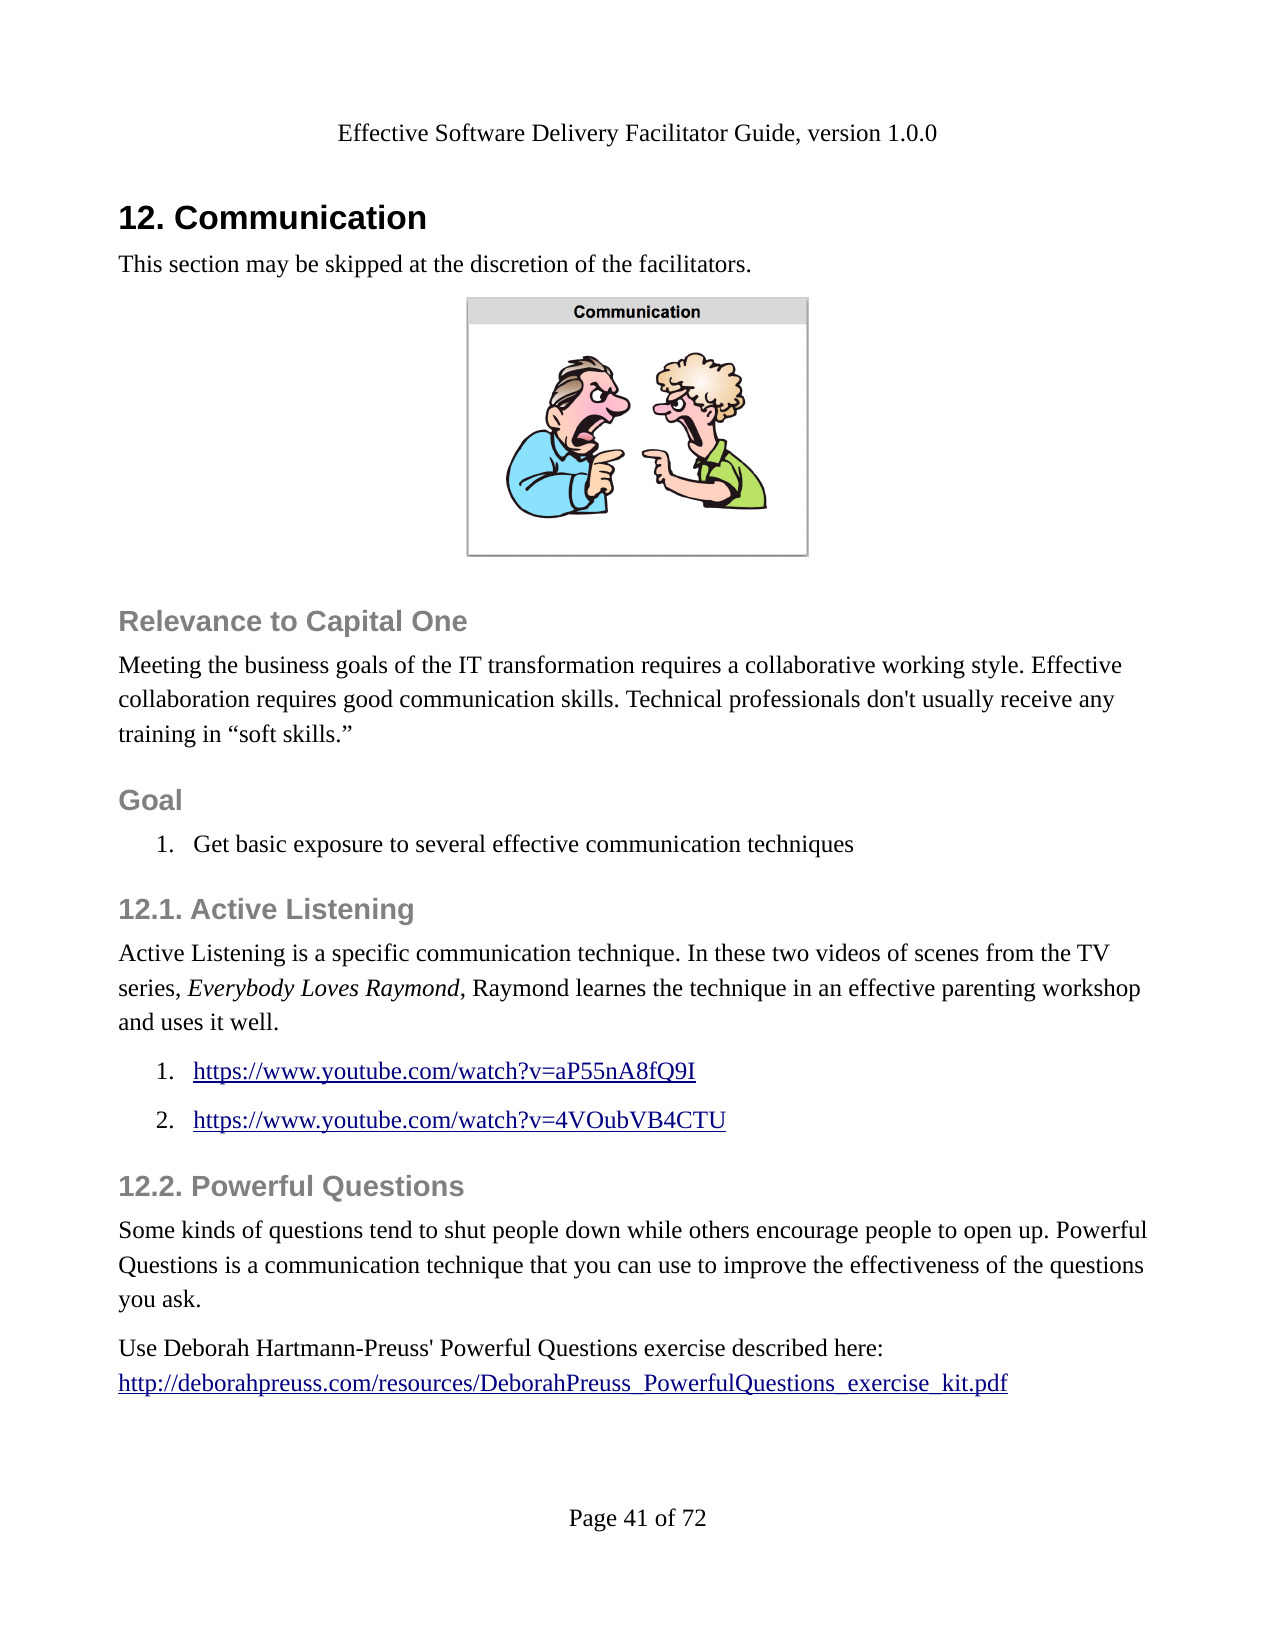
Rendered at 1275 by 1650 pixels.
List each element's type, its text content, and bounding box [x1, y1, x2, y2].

text This section may be skipped at the discretion of the facilitators. [118, 249, 1157, 278]
text Some kinds of questions tend to shut people down while others encourage people to open up. Powerful Questions is a communication technique that you can use to improve the effectiveness of the questions you ask. [118, 1215, 1157, 1313]
text Meeting the business goals of the IT transformation requires a collaborative working style. Effective collaboration requires good communication skills. Technical professionals don't usually receive any training in “soft skills.” [118, 650, 1157, 748]
subtitle 12. Communication [118, 198, 1157, 236]
subtitle 12.2. Powerful Questions [118, 1169, 1157, 1203]
text Active Listening is a specific communication technique. In these two videos of scenes from the TV series, Everybody Loves Raymond, Raymond learnes the technique in an effective parenting workshop and uses it well. [118, 938, 1157, 1036]
list https://www.youtube.com/watch?v=aP55nA8fQ9I [156, 1056, 1157, 1085]
subtitle Goal [118, 783, 1157, 816]
list Get basic exposure to several effective communication techniques [156, 829, 1157, 857]
subtitle 12.1. Active Listening [118, 892, 1157, 926]
text Use Deborah Hartmann-Preuss' Powerful Questions exercise described here: http://deborahpreuss.com/resources/DeborahPreuss_PowerfulQuestions_exercise_kit.pdf [118, 1333, 1157, 1396]
list https://www.youtube.com/watch?v=4VOubVB4CTU [156, 1106, 1157, 1134]
subtitle Relevance to Capital One [118, 604, 1157, 638]
picture [466, 297, 809, 557]
